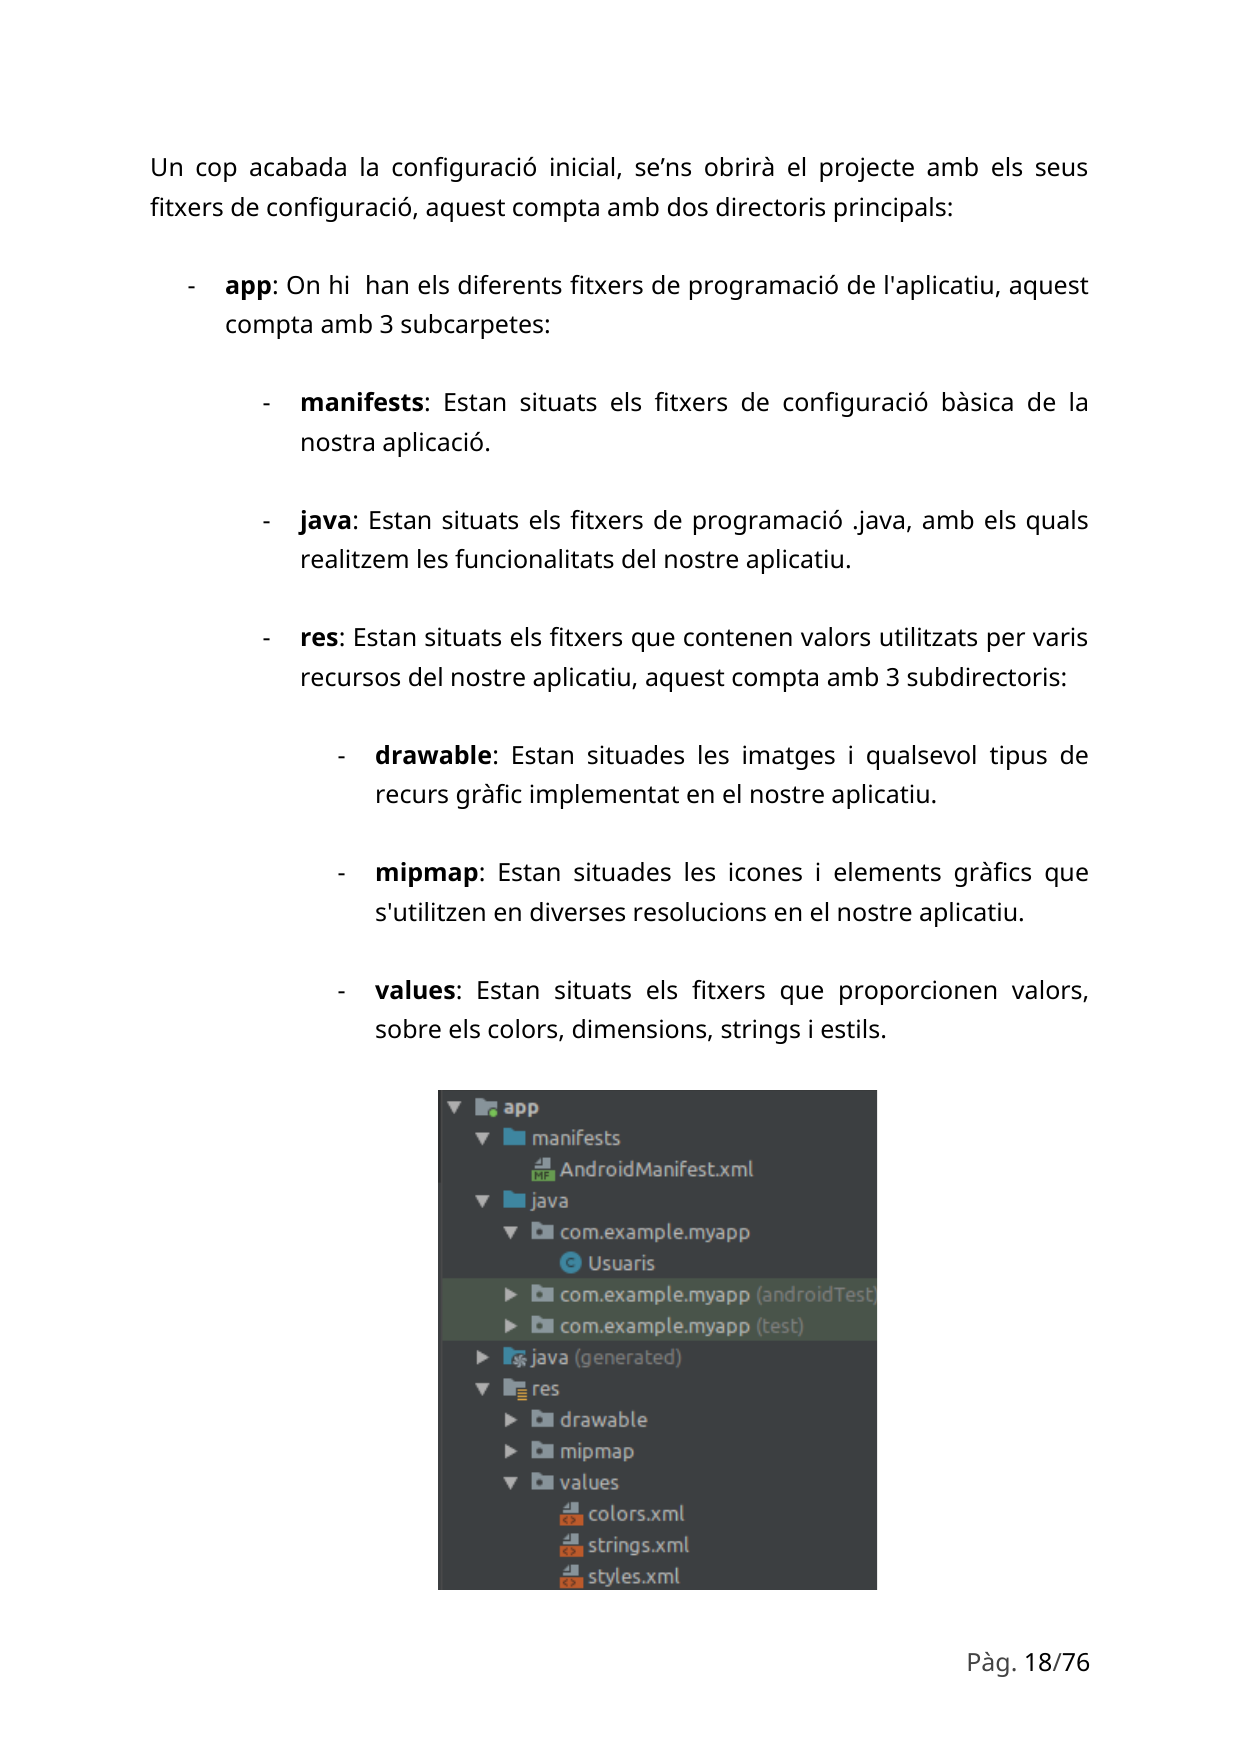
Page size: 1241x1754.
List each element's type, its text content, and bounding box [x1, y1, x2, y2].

list drawable: Estan situades les imatges i qualsevol tipus de recurs gràfic implementat en el nostre aplicatiu. [337, 737, 1090, 811]
list java: Estan situats els fitxers de programació .java, amb els quals realitzem les funcionalitats del nostre aplicatiu. [262, 502, 1090, 576]
list manifests: Estan situats els fitxers de configuració bàsica de la nostra aplicació. [262, 385, 1090, 458]
list mipmap: Estan situades les icones i elements gràfics que s'utilitzen en diverses resolucions en el nostre aplicatiu. [337, 855, 1090, 928]
list app: On hi han els diferents fitxers de programació de l'aplicatiu, aquest compta amb 3 subcarpetes: [187, 267, 1090, 341]
list res: Estan situats els fitxers que contenen valors utilitzats per varis recursos del nostre aplicatiu, aquest compta amb 3 subdirectoris: [262, 620, 1090, 693]
text Un cop acabada la configuració inicial, se’ns obrirà el projecte amb els seus fitxers de configuració, aquest compta amb dos directoris principals: [150, 150, 1090, 223]
picture [438, 1090, 878, 1590]
list values: Estan situats els fitxers que proporcionen valors, sobre els colors, dimensions, strings i estils. [337, 972, 1090, 1046]
